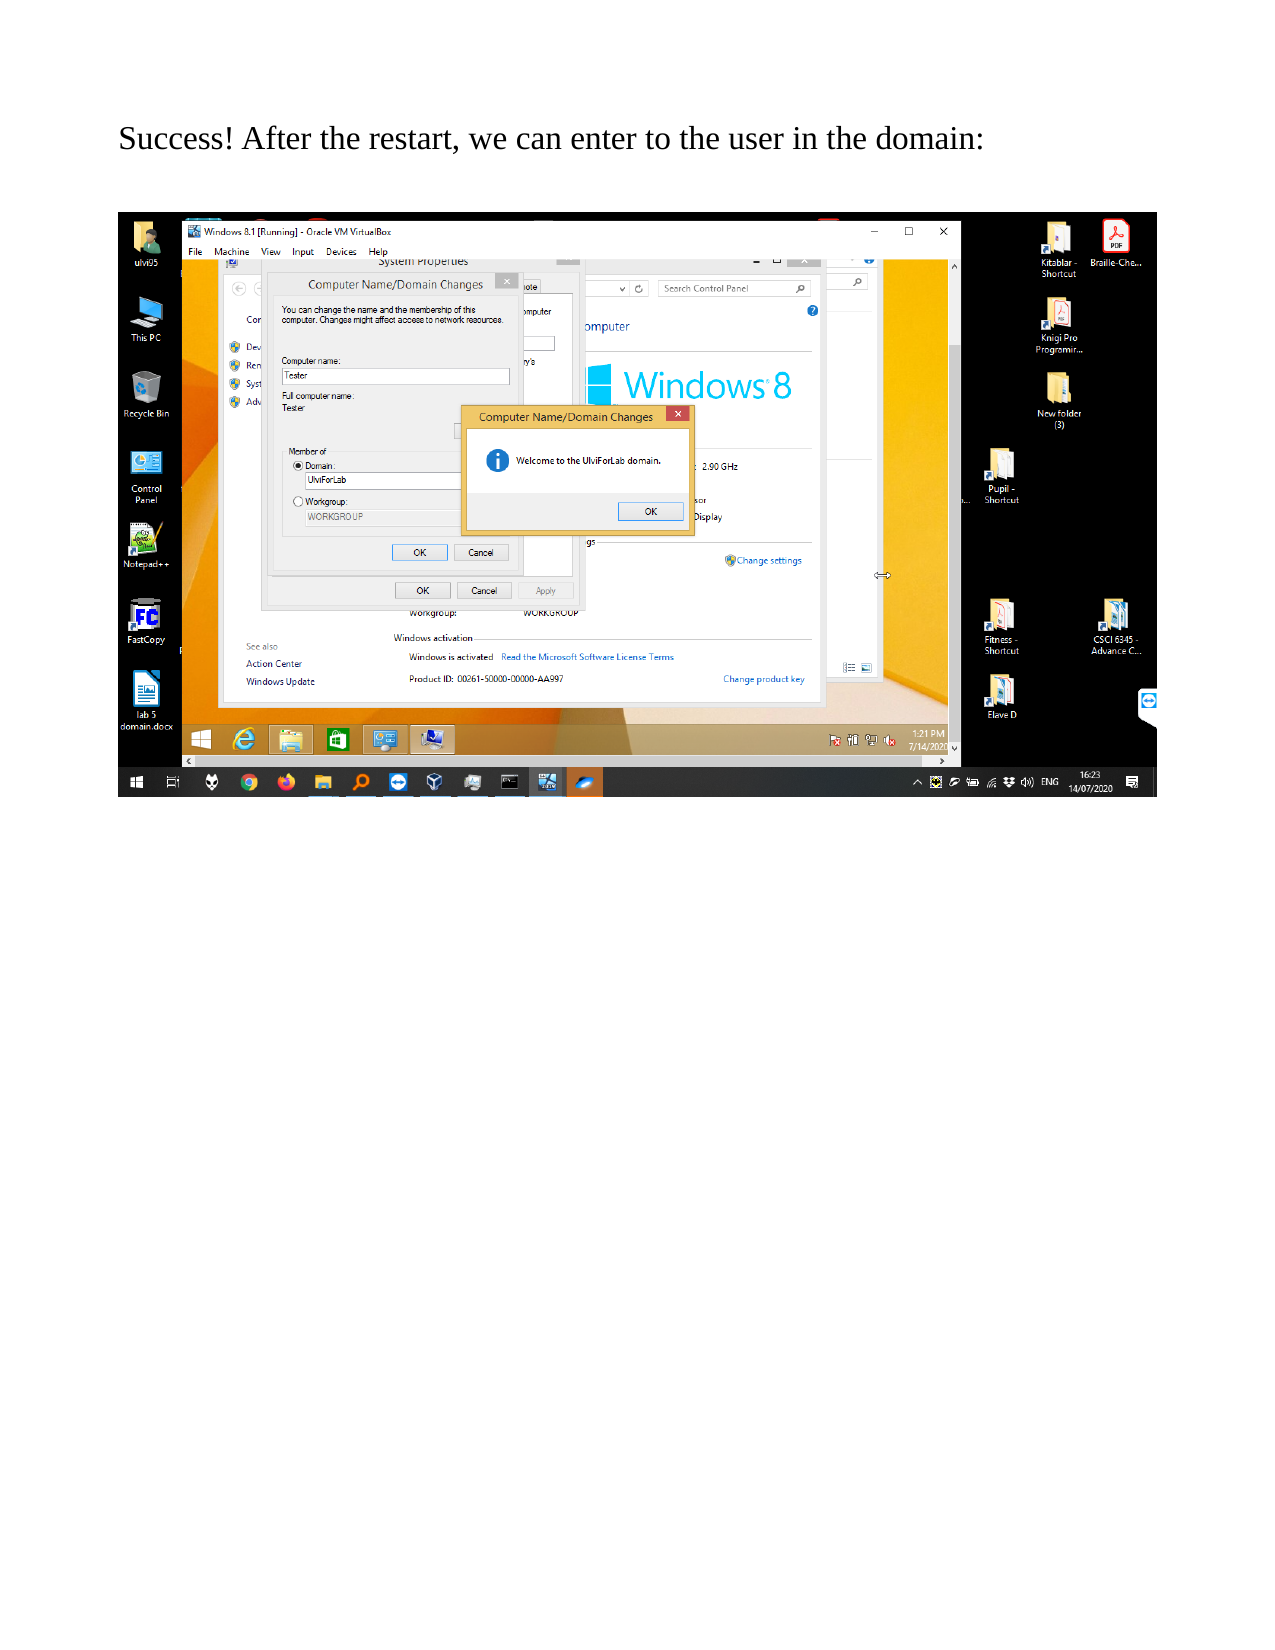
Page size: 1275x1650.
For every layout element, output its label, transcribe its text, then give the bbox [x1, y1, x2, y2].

picture [118, 212, 1157, 797]
text Success! After the restart, we can enter to the user in the domain: [118, 118, 1157, 156]
